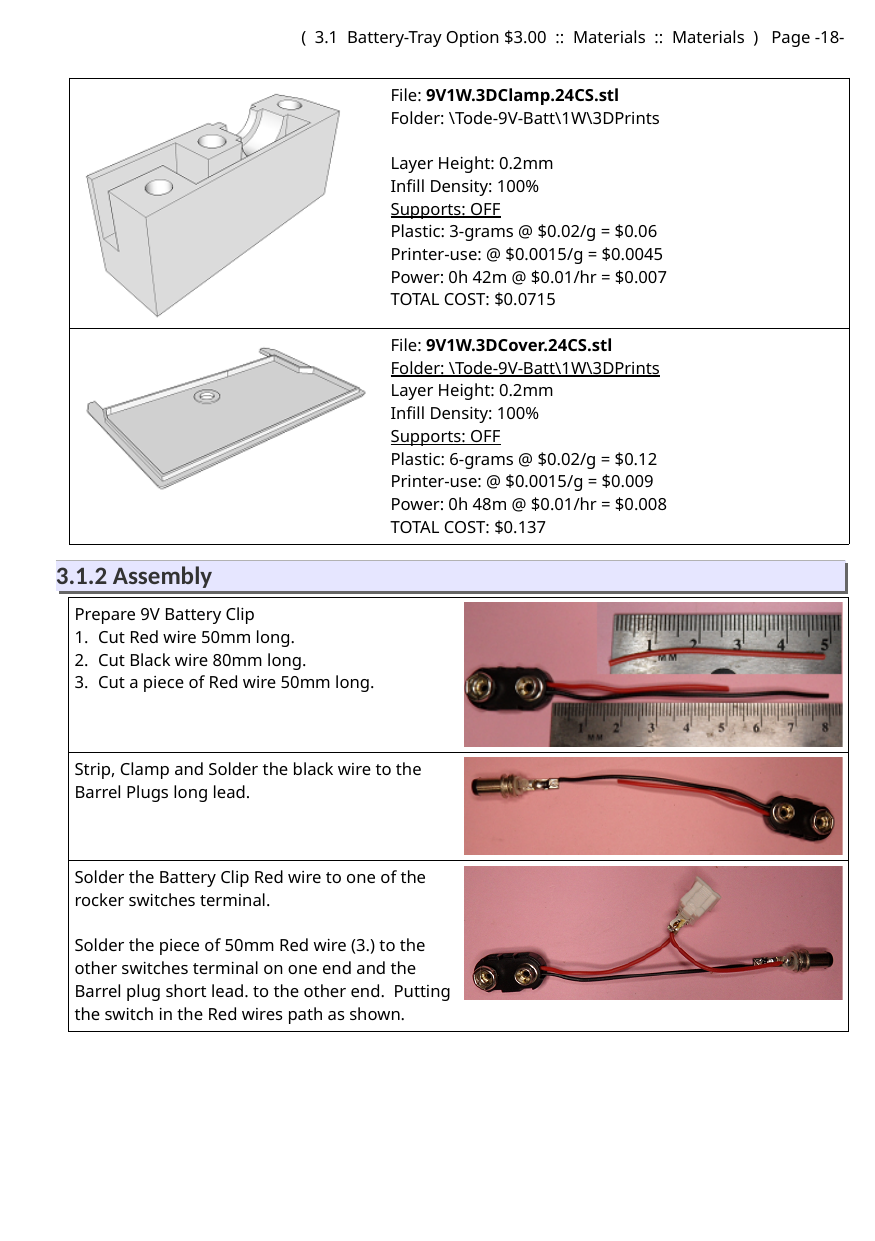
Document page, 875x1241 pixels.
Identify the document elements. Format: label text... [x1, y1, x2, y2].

table_cell File: 9V1W.3DClamp.24CS.stl Folder: \Tode-9V-Batt\1W\3DPrints Layer Height: 0.2mm Infill Density: 100% Supports: OFF Plastic: 3-grams @ $0.02/g = $0.06 Printer-use: @ $0.0015/g = $0.0045 Power: 0h 42m @ $0.01/hr = $0.007 TOTAL COST: $0.0715 [385, 79, 849, 328]
table_cell Solder the Battery Clip Red wire to one of the rocker switches terminal. Solder the piece of 50mm Red wire (3.) to the other switches terminal on one end and the Barrel plug short lead. to the other end. Putting the switch in the Red wires path as shown. [69, 861, 458, 1031]
table_cell File: 9V1W.3DCover.24CS.stl Folder: \Tode-9V-Batt\1W\3DPrints Layer Height: 0.2mm Infill Density: 100% Supports: OFF Plastic: 6-grams @ $0.02/g = $0.12 Printer-use: @ $0.0015/g = $0.009 Power: 0h 48m @ $0.01/hr = $0.008 TOTAL COST: $0.137 [385, 329, 849, 544]
table_cell [459, 753, 848, 860]
subtitle Assembly [56, 560, 846, 591]
table_header Prepare 9V Battery Clip Cut Red wire 50mm long. Cut Black wire 80mm long. Cut a piece of Red wire 50mm long. [69, 598, 458, 752]
table_cell [459, 861, 848, 1031]
table_header [459, 598, 848, 752]
table_cell [70, 329, 385, 544]
table_cell [70, 79, 385, 328]
table_cell Strip, Clamp and Solder the black wire to the Barrel Plugs long lead. [69, 753, 458, 860]
